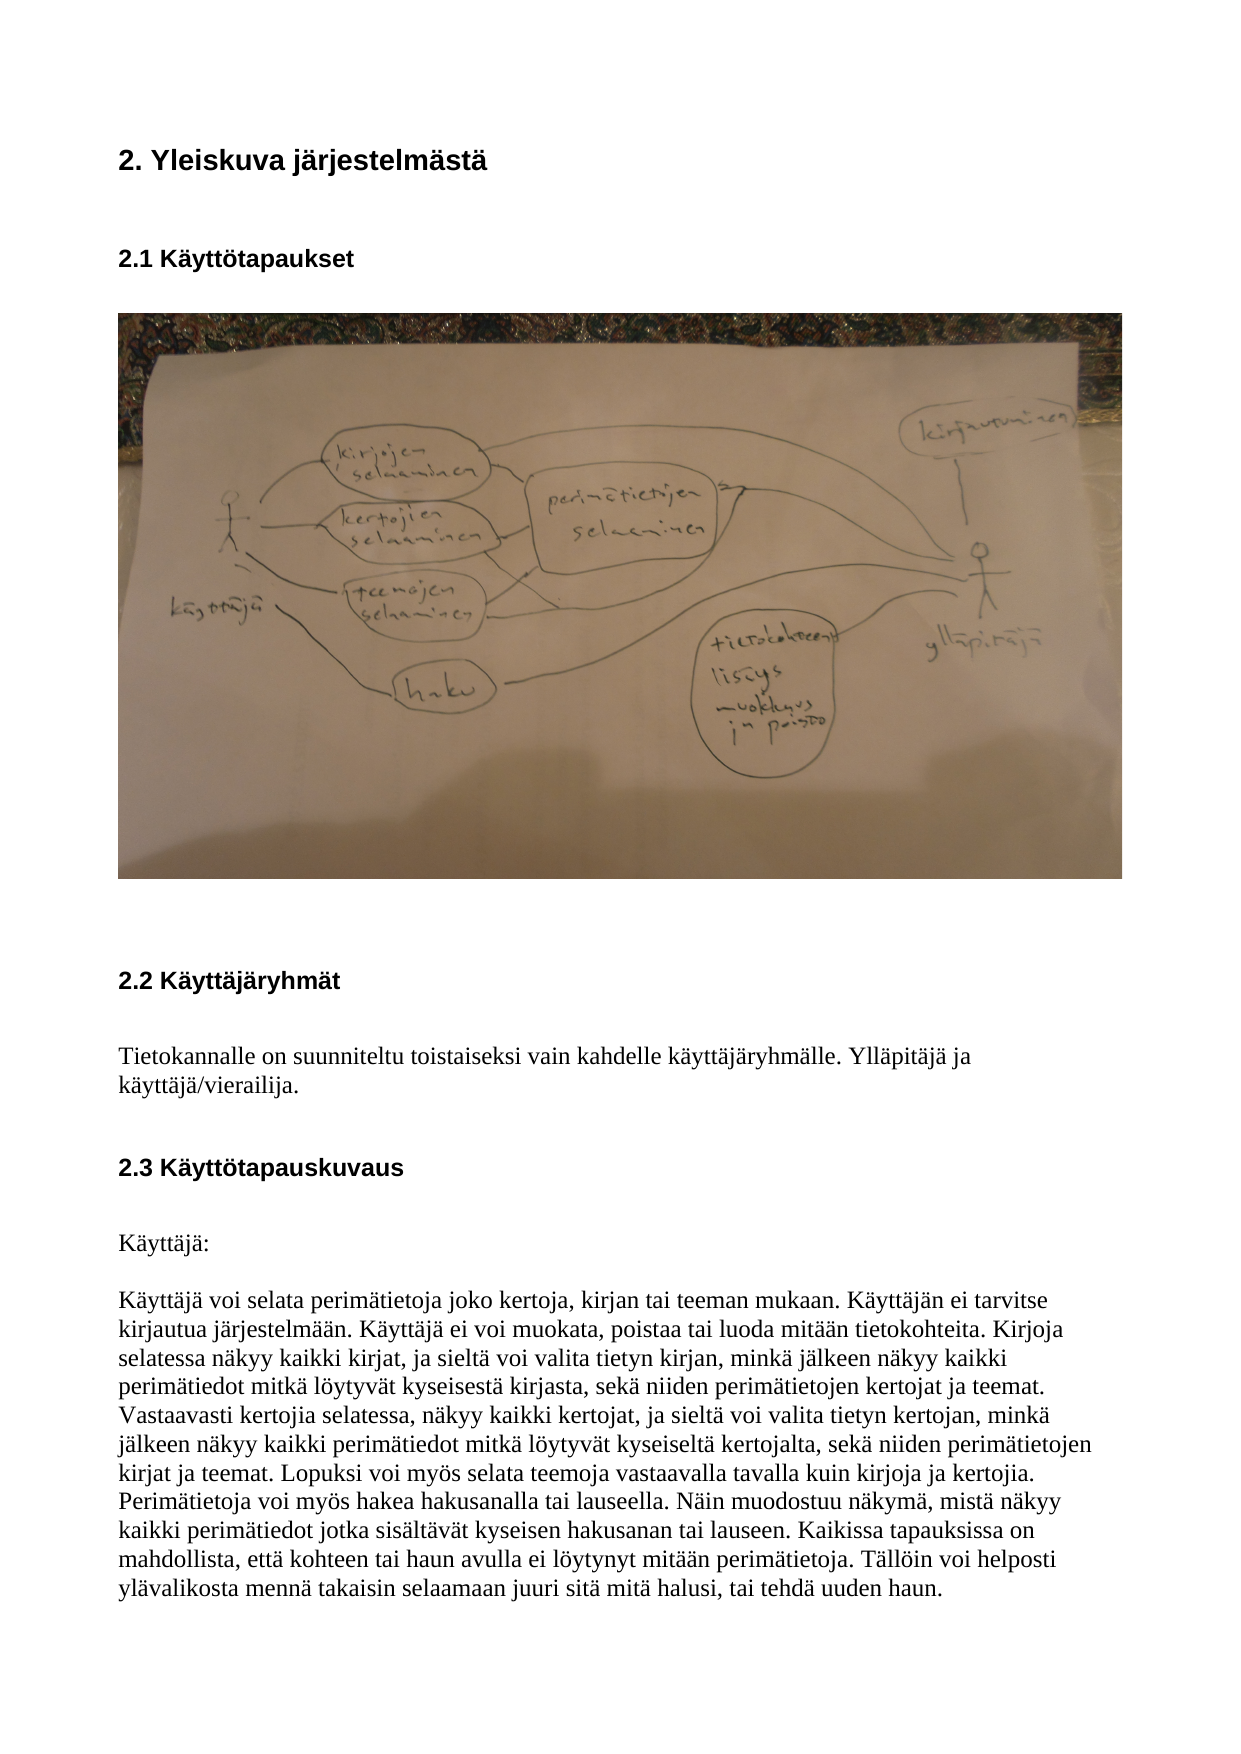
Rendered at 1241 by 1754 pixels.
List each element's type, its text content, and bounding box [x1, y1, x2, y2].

subtitle 2.2 Käyttäjäryhmät [118, 966, 1122, 995]
text Käyttäjä: [118, 1228, 1122, 1256]
subtitle 2.1 Käyttötapaukset [118, 243, 1122, 272]
picture [118, 313, 1123, 879]
text Käyttäjä voi selata perimätietoja joko kertoja, kirjan tai teeman mukaan. Käyttäjän ei tarvitse kirjautua järjestelmään. Käyttäjä ei voi muokata, poistaa tai luoda mitään tietokohteita. Kirjoja selatessa näkyy kaikki kirjat, ja sieltä voi valita tietyn kirjan, minkä jälkeen näkyy kaikki perimätiedot mitkä löytyvät kyseisestä kirjasta, sekä niiden perimätietojen kertojat ja teemat. Vastaavasti kertojia selatessa, näkyy kaikki kertojat, ja sieltä voi valita tietyn kertojan, minkä jälkeen näkyy kaikki perimätiedot mitkä löytyvät kyseiseltä kertojalta, sekä niiden perimätietojen kirjat ja teemat. Lopuksi voi myös selata teemoja vastaavalla tavalla kuin kirjoja ja kertojia. Perimätietoja voi myös hakea hakusanalla tai lauseella. Näin muodostuu näkymä, mistä näkyy kaikki perimätiedot jotka sisältävät kyseisen hakusanan tai lauseen. Kaikissa tapauksissa on mahdollista, että kohteen tai haun avulla ei löytynyt mitään perimätietoja. Tällöin voi helposti ylävalikosta mennä takaisin selaamaan juuri sitä mitä halusi, tai tehdä uuden haun. [118, 1285, 1122, 1601]
text Tietokannalle on suunniteltu toistaiseksi vain kahdelle käyttäjäryhmälle. Ylläpitäjä ja käyttäjä/vierailija. [118, 1041, 1122, 1098]
subtitle 2.3 Käyttötapauskuvaus [118, 1153, 1122, 1182]
subtitle 2. Yleiskuva järjestelmästä [118, 143, 1122, 177]
